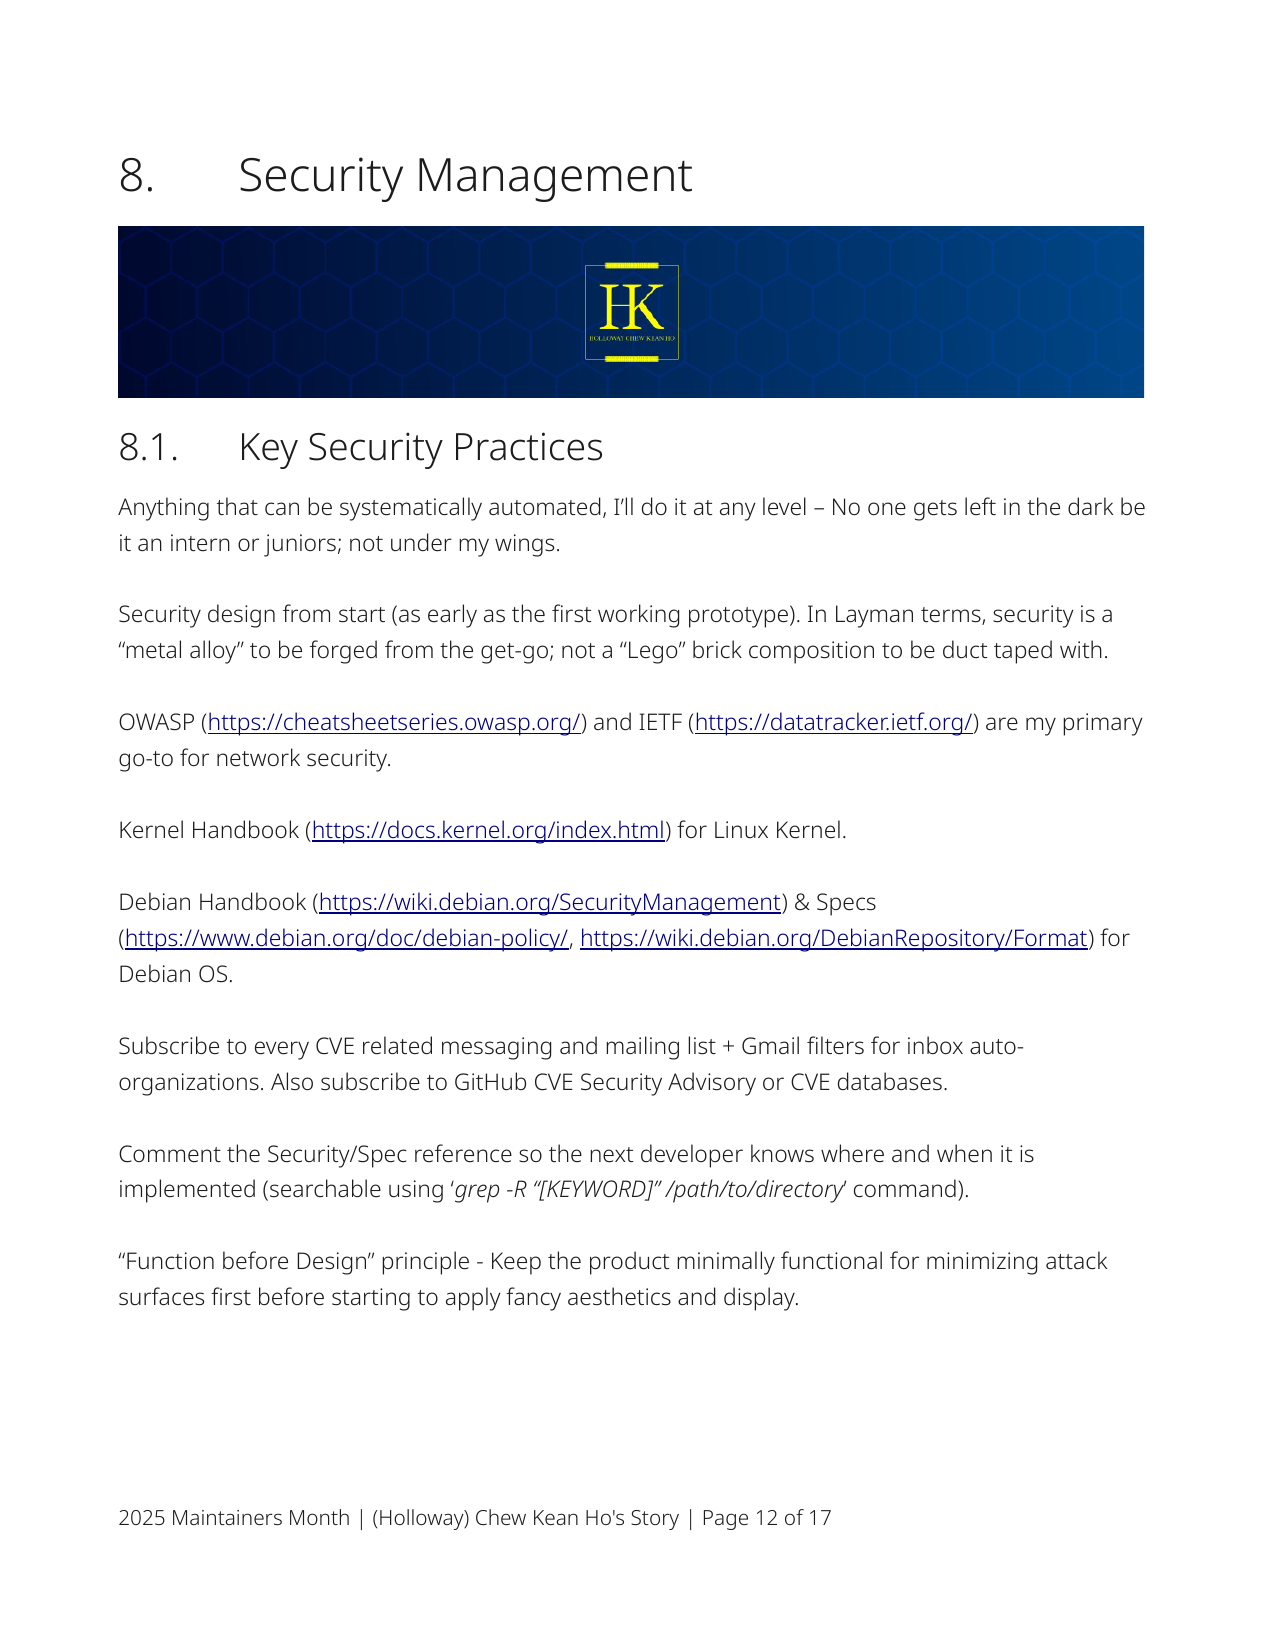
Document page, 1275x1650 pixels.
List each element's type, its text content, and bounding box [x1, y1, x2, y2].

text Security design from start (as early as the first working prototype). In Layman terms, security is a “metal alloy” to be forged from the get-go; not a “Lego” brick composition to be duct taped with. [118, 598, 1157, 666]
subtitle Key Security Practices [118, 420, 1157, 471]
text “Function before Design” principle - Keep the product minimally functional for minimizing attack surfaces first before starting to apply fancy aesthetics and display. [118, 1245, 1157, 1312]
subtitle Security Management [118, 143, 1157, 205]
picture [118, 226, 1145, 398]
text Subscribe to every CVE related messaging and mailing list + Gmail filters for inbox auto-organizations. Also subscribe to GitHub CVE Security Advisory or CVE databases. [118, 1030, 1157, 1097]
text Debian Handbook (https://wiki.debian.org/SecurityManagement) & Specs (https://www.debian.org/doc/debian-policy/, https://wiki.debian.org/DebianRepository/Format) for Debian OS. [118, 886, 1157, 989]
text Kernel Handbook (https://docs.kernel.org/index.html) for Linux Kernel. [118, 814, 1157, 845]
text OWASP (https://cheatsheetseries.owasp.org/) and IETF (https://datatracker.ietf.org/) are my primary go-to for network security. [118, 706, 1157, 773]
text Comment the Security/Spec reference so the next developer knows where and when it is implemented (searchable using ‘grep -R “[KEYWORD]” /path/to/directory’ command). [118, 1137, 1157, 1205]
text Anything that can be systematically automated, I’ll do it at any level – No one gets left in the dark be it an intern or juniors; not under my wings. [118, 491, 1157, 558]
